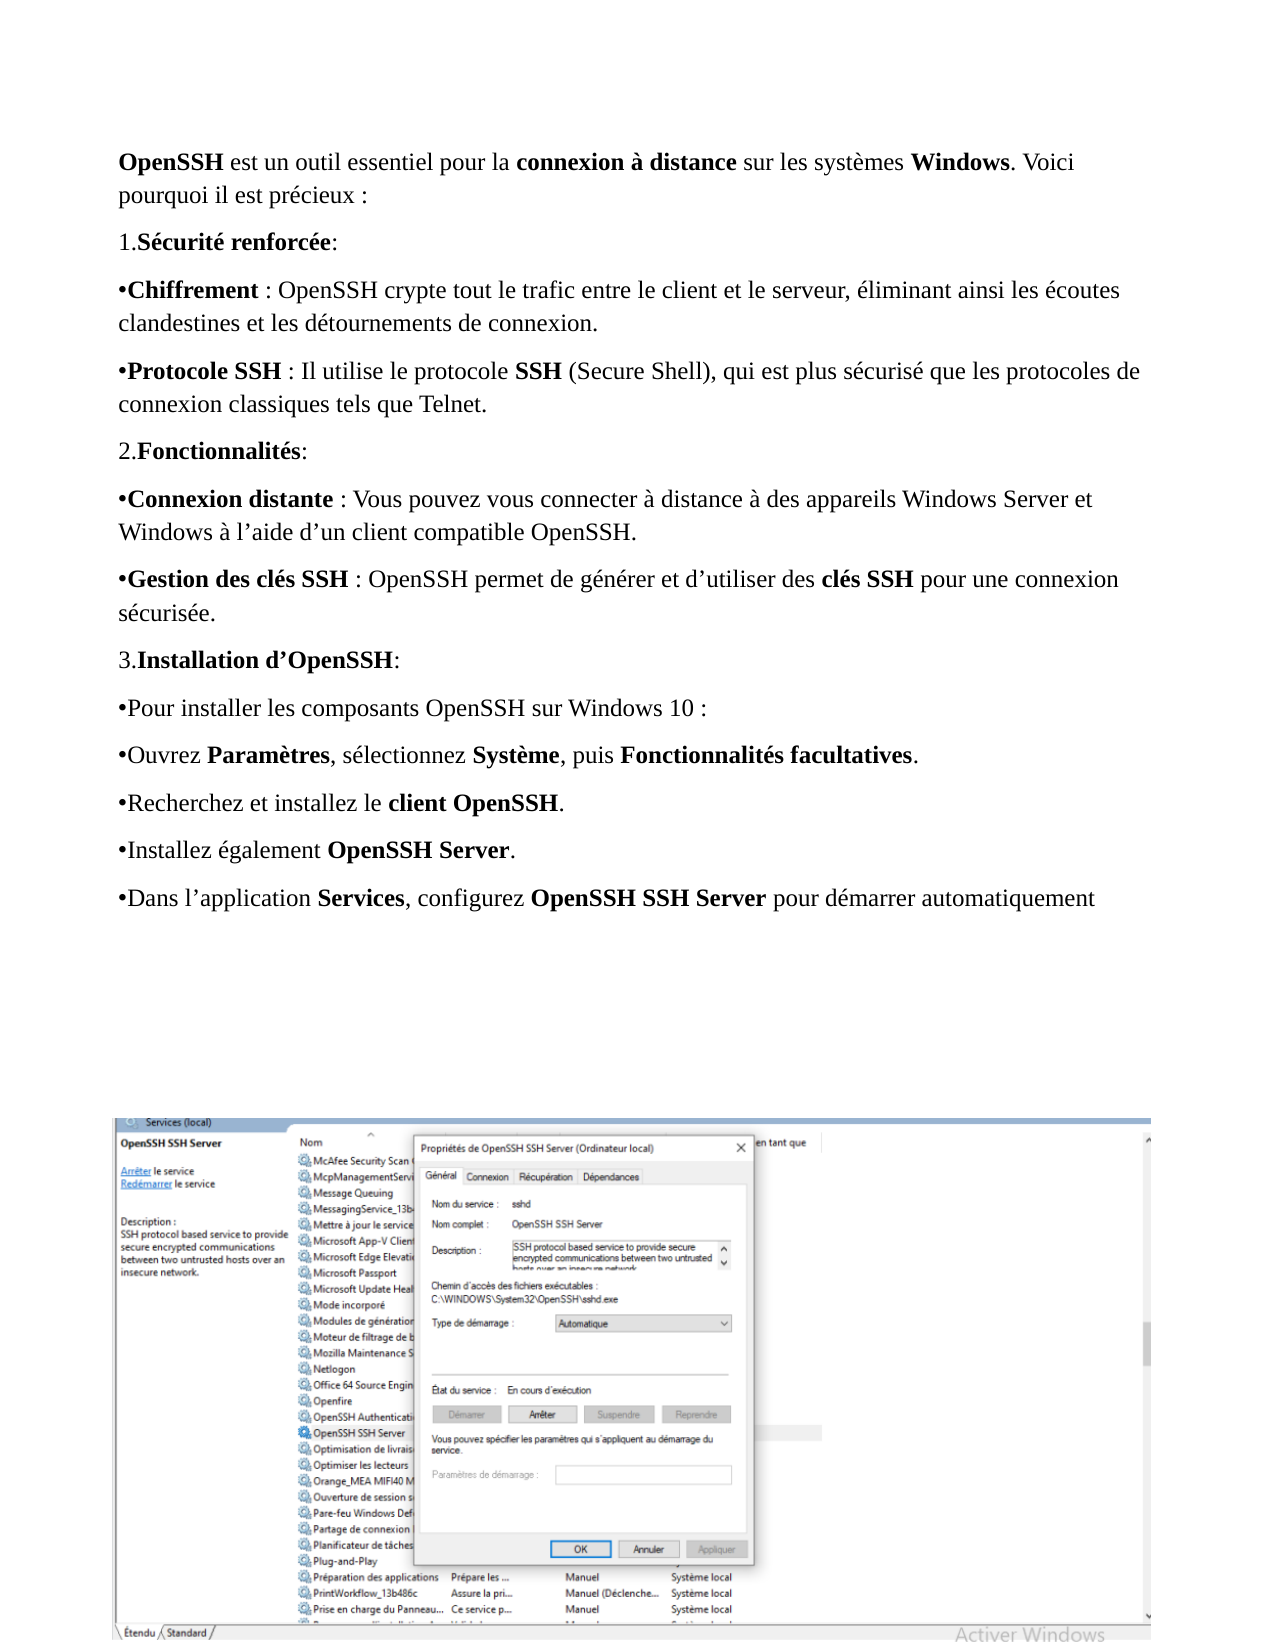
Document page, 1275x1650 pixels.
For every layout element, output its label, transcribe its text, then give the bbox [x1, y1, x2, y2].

list Installez également OpenSSH Server. [118, 836, 1157, 864]
list Sécurité renforcée: [118, 227, 1157, 256]
list Pour installer les composants OpenSSH sur Windows 10 : [118, 693, 1157, 722]
list Connexion distante : Vous pouvez vous connecter à distance à des appareils Windows Server et Windows à l’aide d’un client compatible OpenSSH. [118, 484, 1157, 546]
list Recherchez et installez le client OpenSSH. [118, 788, 1157, 817]
list Installation d’OpenSSH: [118, 645, 1157, 674]
list Chiffrement : OpenSSH crypte tout le trafic entre le client et le serveur, éliminant ainsi les écoutes clandestines et les détournements de connexion. [118, 275, 1157, 337]
list Fonctionnalités: [118, 436, 1157, 465]
text OpenSSH est un outil essentiel pour la connexion à distance sur les systèmes Windows. Voici pourquoi il est précieux : [118, 147, 1157, 209]
list Ouvrez Paramètres, sélectionnez Système, puis Fonctionnalités facultatives. [118, 740, 1157, 769]
list Protocole SSH : Il utilise le protocole SSH (Secure Shell), qui est plus sécurisé que les protocoles de connexion classiques tels que Telnet. [118, 356, 1157, 417]
picture [112, 1118, 1151, 1650]
list Gestion des clés SSH : OpenSSH permet de générer et d’utiliser des clés SSH pour une connexion sécurisée. [118, 564, 1157, 626]
list Dans l’application Services, configurez OpenSSH SSH Server pour démarrer automatiquement [118, 883, 1157, 912]
